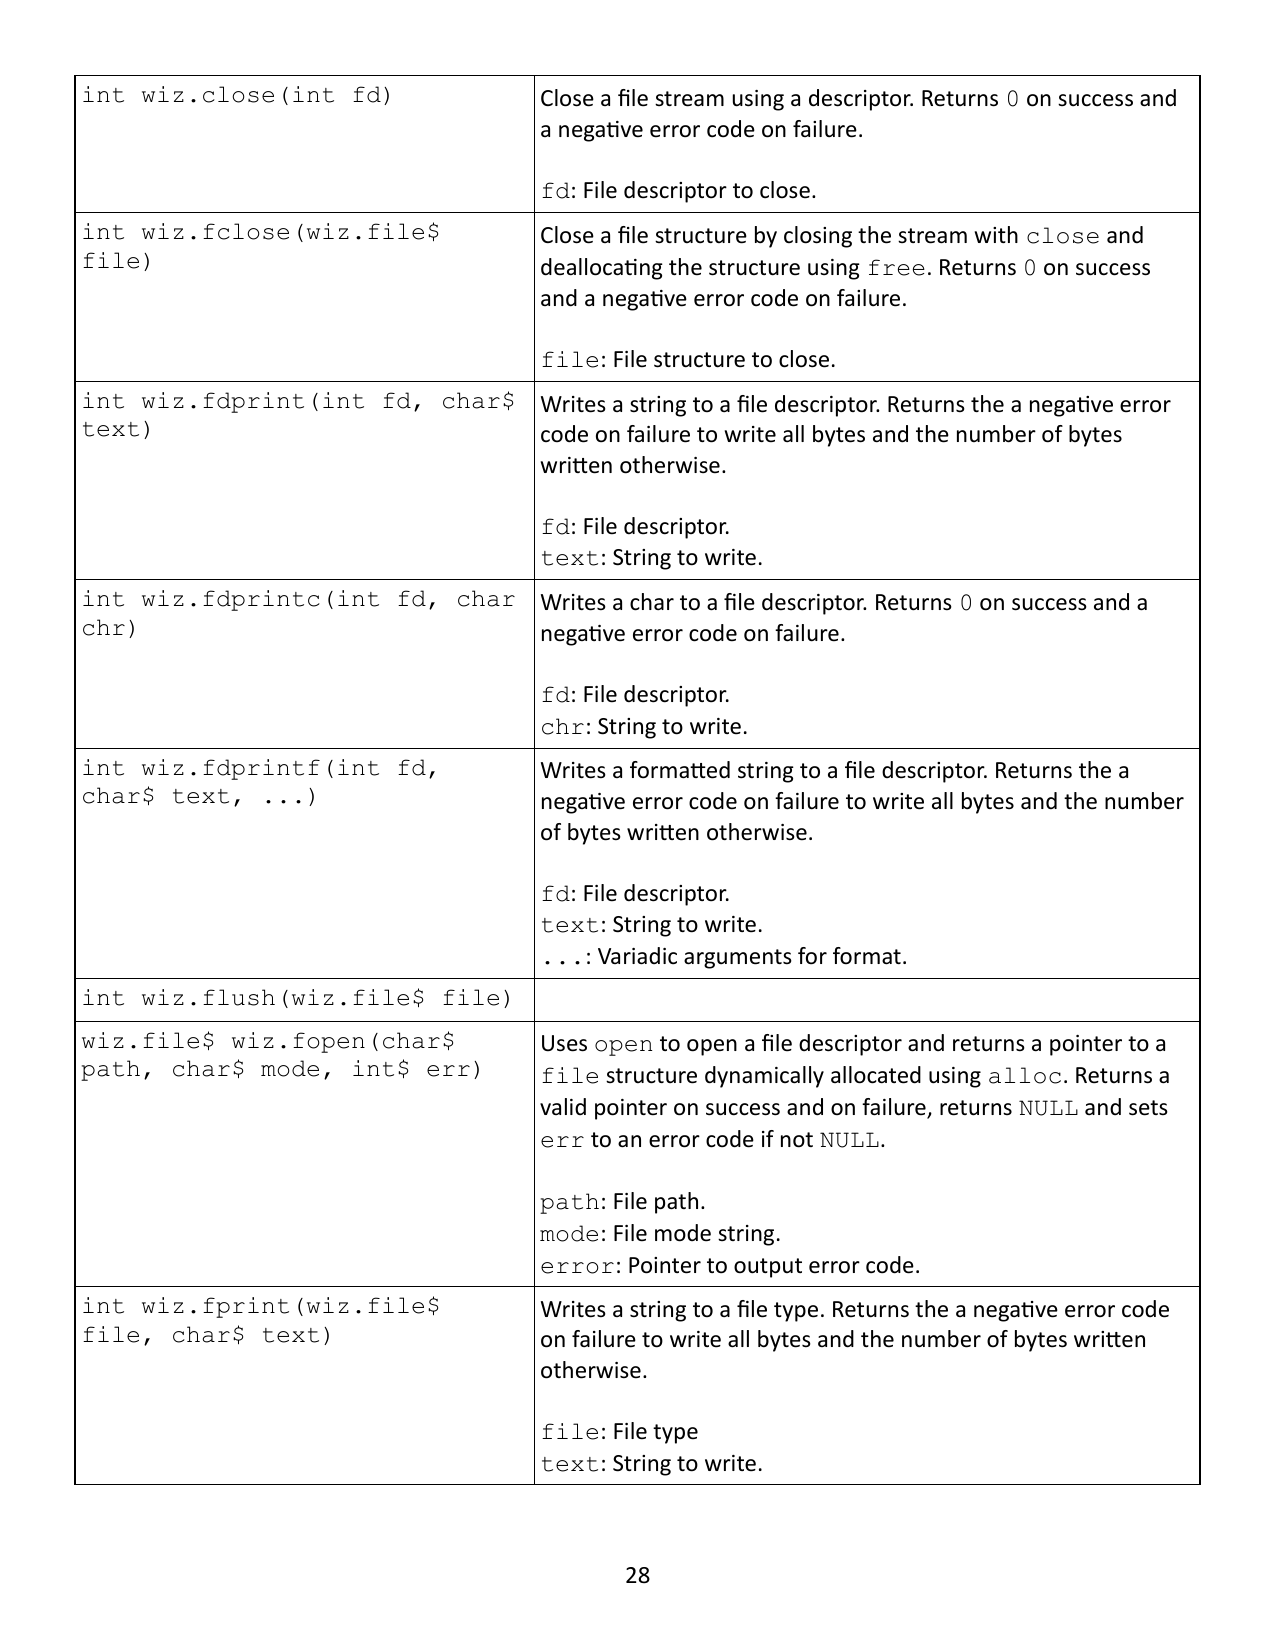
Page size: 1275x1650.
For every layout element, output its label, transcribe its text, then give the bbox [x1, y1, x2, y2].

table_cell int wiz.fdprintc(int fd, char chr) [76, 580, 534, 748]
table_cell int wiz.fclose(wiz.file$ file) [76, 213, 534, 381]
table_cell Writes a string to a file type. Returns the a negative error code on failure to write all bytes and the number of bytes written otherwise. file: File type text: String to write. [535, 1287, 1199, 1484]
table_cell int wiz.flush(wiz.file$ file) [76, 979, 534, 1021]
table_cell int wiz.fdprint(int fd, char$ text) [76, 382, 534, 579]
table_cell int wiz.fdprintf(int fd, char$ text, ...) [76, 749, 534, 978]
table_cell int wiz.fprint(wiz.file$ file, char$ text) [76, 1287, 534, 1484]
table_cell Uses open to open a file descriptor and returns a pointer to a file structure dynamically allocated using alloc. Returns a valid pointer on success and on failure, returns NULL and sets err to an error code if not NULL. path: File path. mode: File mode string. error: Pointer to output error code. [535, 1022, 1199, 1286]
table_cell Close a file structure by closing the stream with close and deallocating the structure using free. Returns 0 on success and a negative error code on failure. file: File structure to close. [535, 213, 1199, 381]
table_cell Writes a formatted string to a file descriptor. Returns the a negative error code on failure to write all bytes and the number of bytes written otherwise. fd: File descriptor. text: String to write. ...: Variadic arguments for format. [535, 749, 1199, 978]
table_cell Close a file stream using a descriptor. Returns 0 on success and a negative error code on failure. fd: File descriptor to close. [535, 76, 1199, 212]
table_cell wiz.file$ wiz.fopen(char$ path, char$ mode, int$ err) [76, 1022, 534, 1286]
table_cell Writes a string to a file descriptor. Returns the a negative error code on failure to write all bytes and the number of bytes written otherwise. fd: File descriptor. text: String to write. [535, 382, 1199, 579]
table_cell int wiz.close(int fd) [76, 76, 534, 212]
table_cell Writes a char to a file descriptor. Returns 0 on success and a negative error code on failure. fd: File descriptor. chr: String to write. [535, 580, 1199, 748]
table_cell [535, 979, 1199, 1021]
